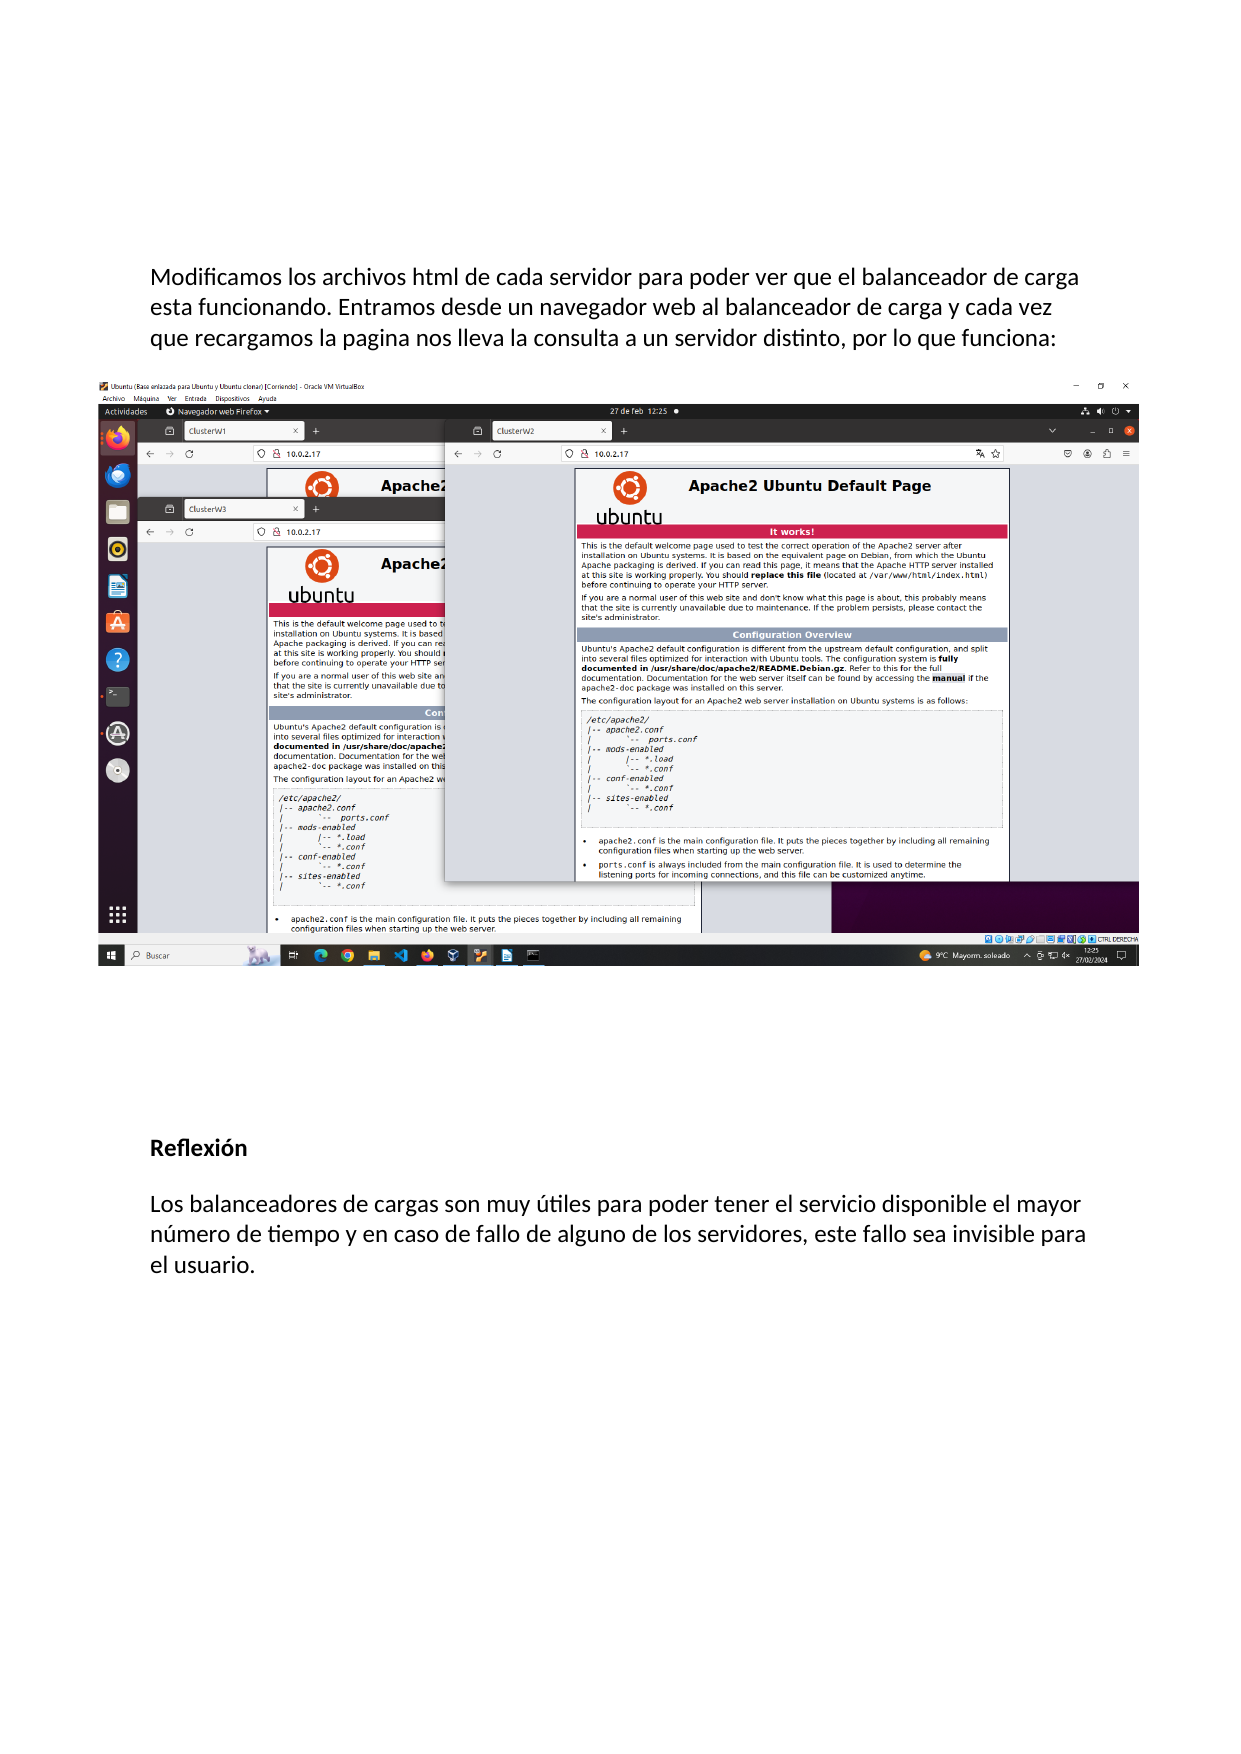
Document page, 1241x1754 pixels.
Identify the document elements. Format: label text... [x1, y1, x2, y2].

text Los balanceadores de cargas son muy útiles para poder tener el servicio disponible el mayor número de tiempo y en caso de fallo de alguno de los servidores, este fallo sea invisible para el usuario. [150, 1188, 1090, 1279]
text Modificamos los archivos html de cada servidor para poder ver que el balanceador de carga esta funcionando. Entramos desde un navegador web al balanceador de carga y cada vez que recargamos la pagina nos lleva la consulta a un servidor distinto, por lo que funciona: [150, 261, 1090, 353]
picture [98, 380, 1139, 966]
text Reflexión [150, 1132, 1090, 1163]
